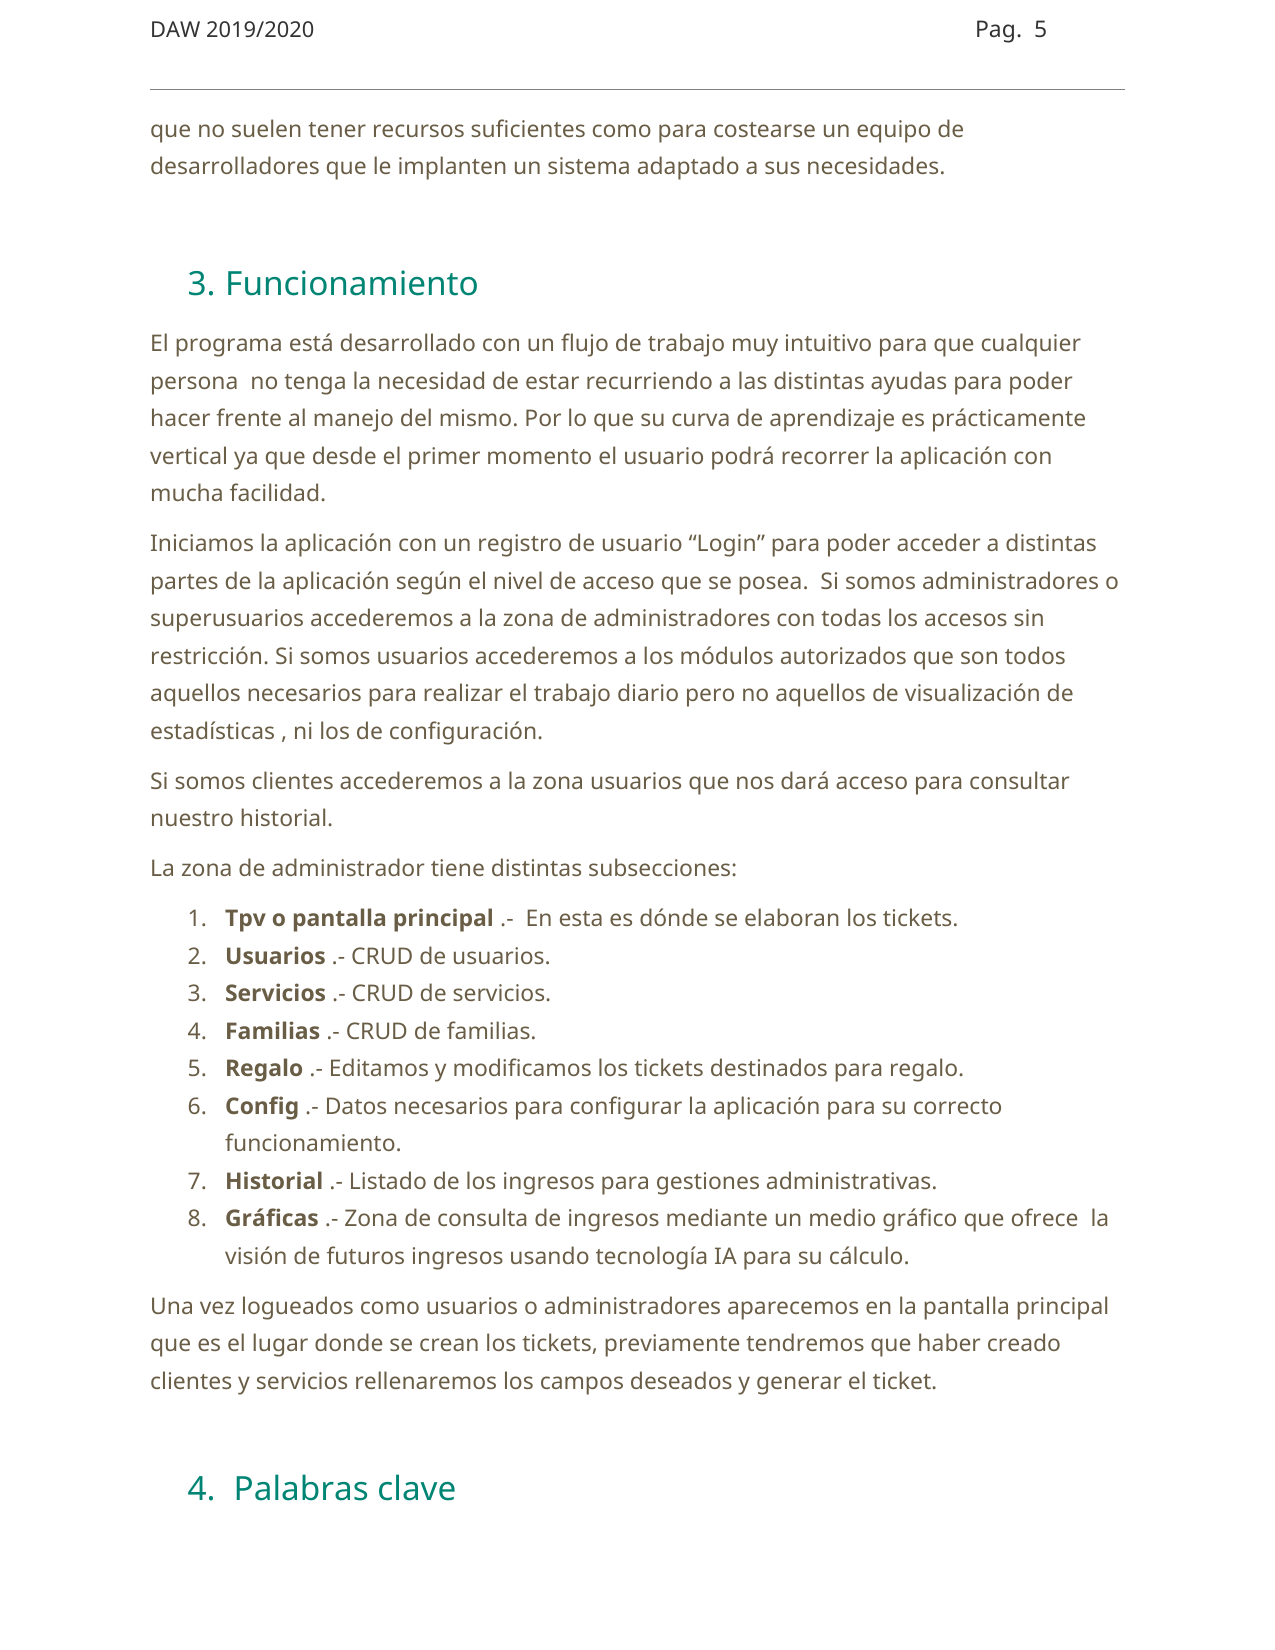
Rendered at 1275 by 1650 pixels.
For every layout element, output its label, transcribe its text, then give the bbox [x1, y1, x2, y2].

text que no suelen tener recursos suficientes como para costearse un equipo de desarrolladores que le implanten un sistema adaptado a sus necesidades. [150, 112, 1125, 181]
list Palabras clave [187, 1464, 1125, 1510]
text Si somos clientes accederemos a la zona usuarios que nos dará acceso para consultar nuestro historial. [150, 764, 1125, 833]
list Funcionamiento [187, 260, 1125, 306]
list Historial .- Listado de los ingresos para gestiones administrativas. [187, 1164, 1125, 1196]
list Tpv o pantalla principal .- En esta es dónde se elaboran los tickets. [187, 902, 1125, 933]
text El programa está desarrollado con un flujo de trabajo muy intuitivo para que cualquier persona no tenga la necesidad de estar recurriendo a las distintas ayudas para poder hacer frente al manejo del mismo. Por lo que su curva de aprendizaje es prácticamente vertical ya que desde el primer momento el usuario podrá recorrer la aplicación con mucha facilidad. [150, 327, 1125, 508]
text Una vez logueados como usuarios o administradores aparecemos en la pantalla principal que es el lugar donde se crean los tickets, previamente tendremos que haber creado clientes y servicios rellenaremos los campos deseados y generar el ticket. [150, 1289, 1125, 1396]
list Familias .- CRUD de familias. [187, 1014, 1125, 1046]
list Gráficas .- Zona de consulta de ingresos mediante un medio gráfico que ofrece la visión de futuros ingresos usando tecnología IA para su cálculo. [187, 1202, 1125, 1271]
list Servicios .- CRUD de servicios. [187, 977, 1125, 1008]
list Config .- Datos necesarios para configurar la aplicación para su correcto funcionamiento. [187, 1089, 1125, 1158]
list Regalo .- Editamos y modificamos los tickets destinados para regalo. [187, 1052, 1125, 1083]
text Iniciamos la aplicación con un registro de usuario “Login” para poder acceder a distintas partes de la aplicación según el nivel de acceso que se posea. Si somos administradores o superusuarios accederemos a la zona de administradores con todas los accesos sin restricción. Si somos usuarios accederemos a los módulos autorizados que son todos aquellos necesarios para realizar el trabajo diario pero no aquellos de visualización de estadísticas , ni los de configuración. [150, 527, 1125, 746]
text La zona de administrador tiene distintas subsecciones: [150, 852, 1125, 883]
list Usuarios .- CRUD de usuarios. [187, 939, 1125, 971]
